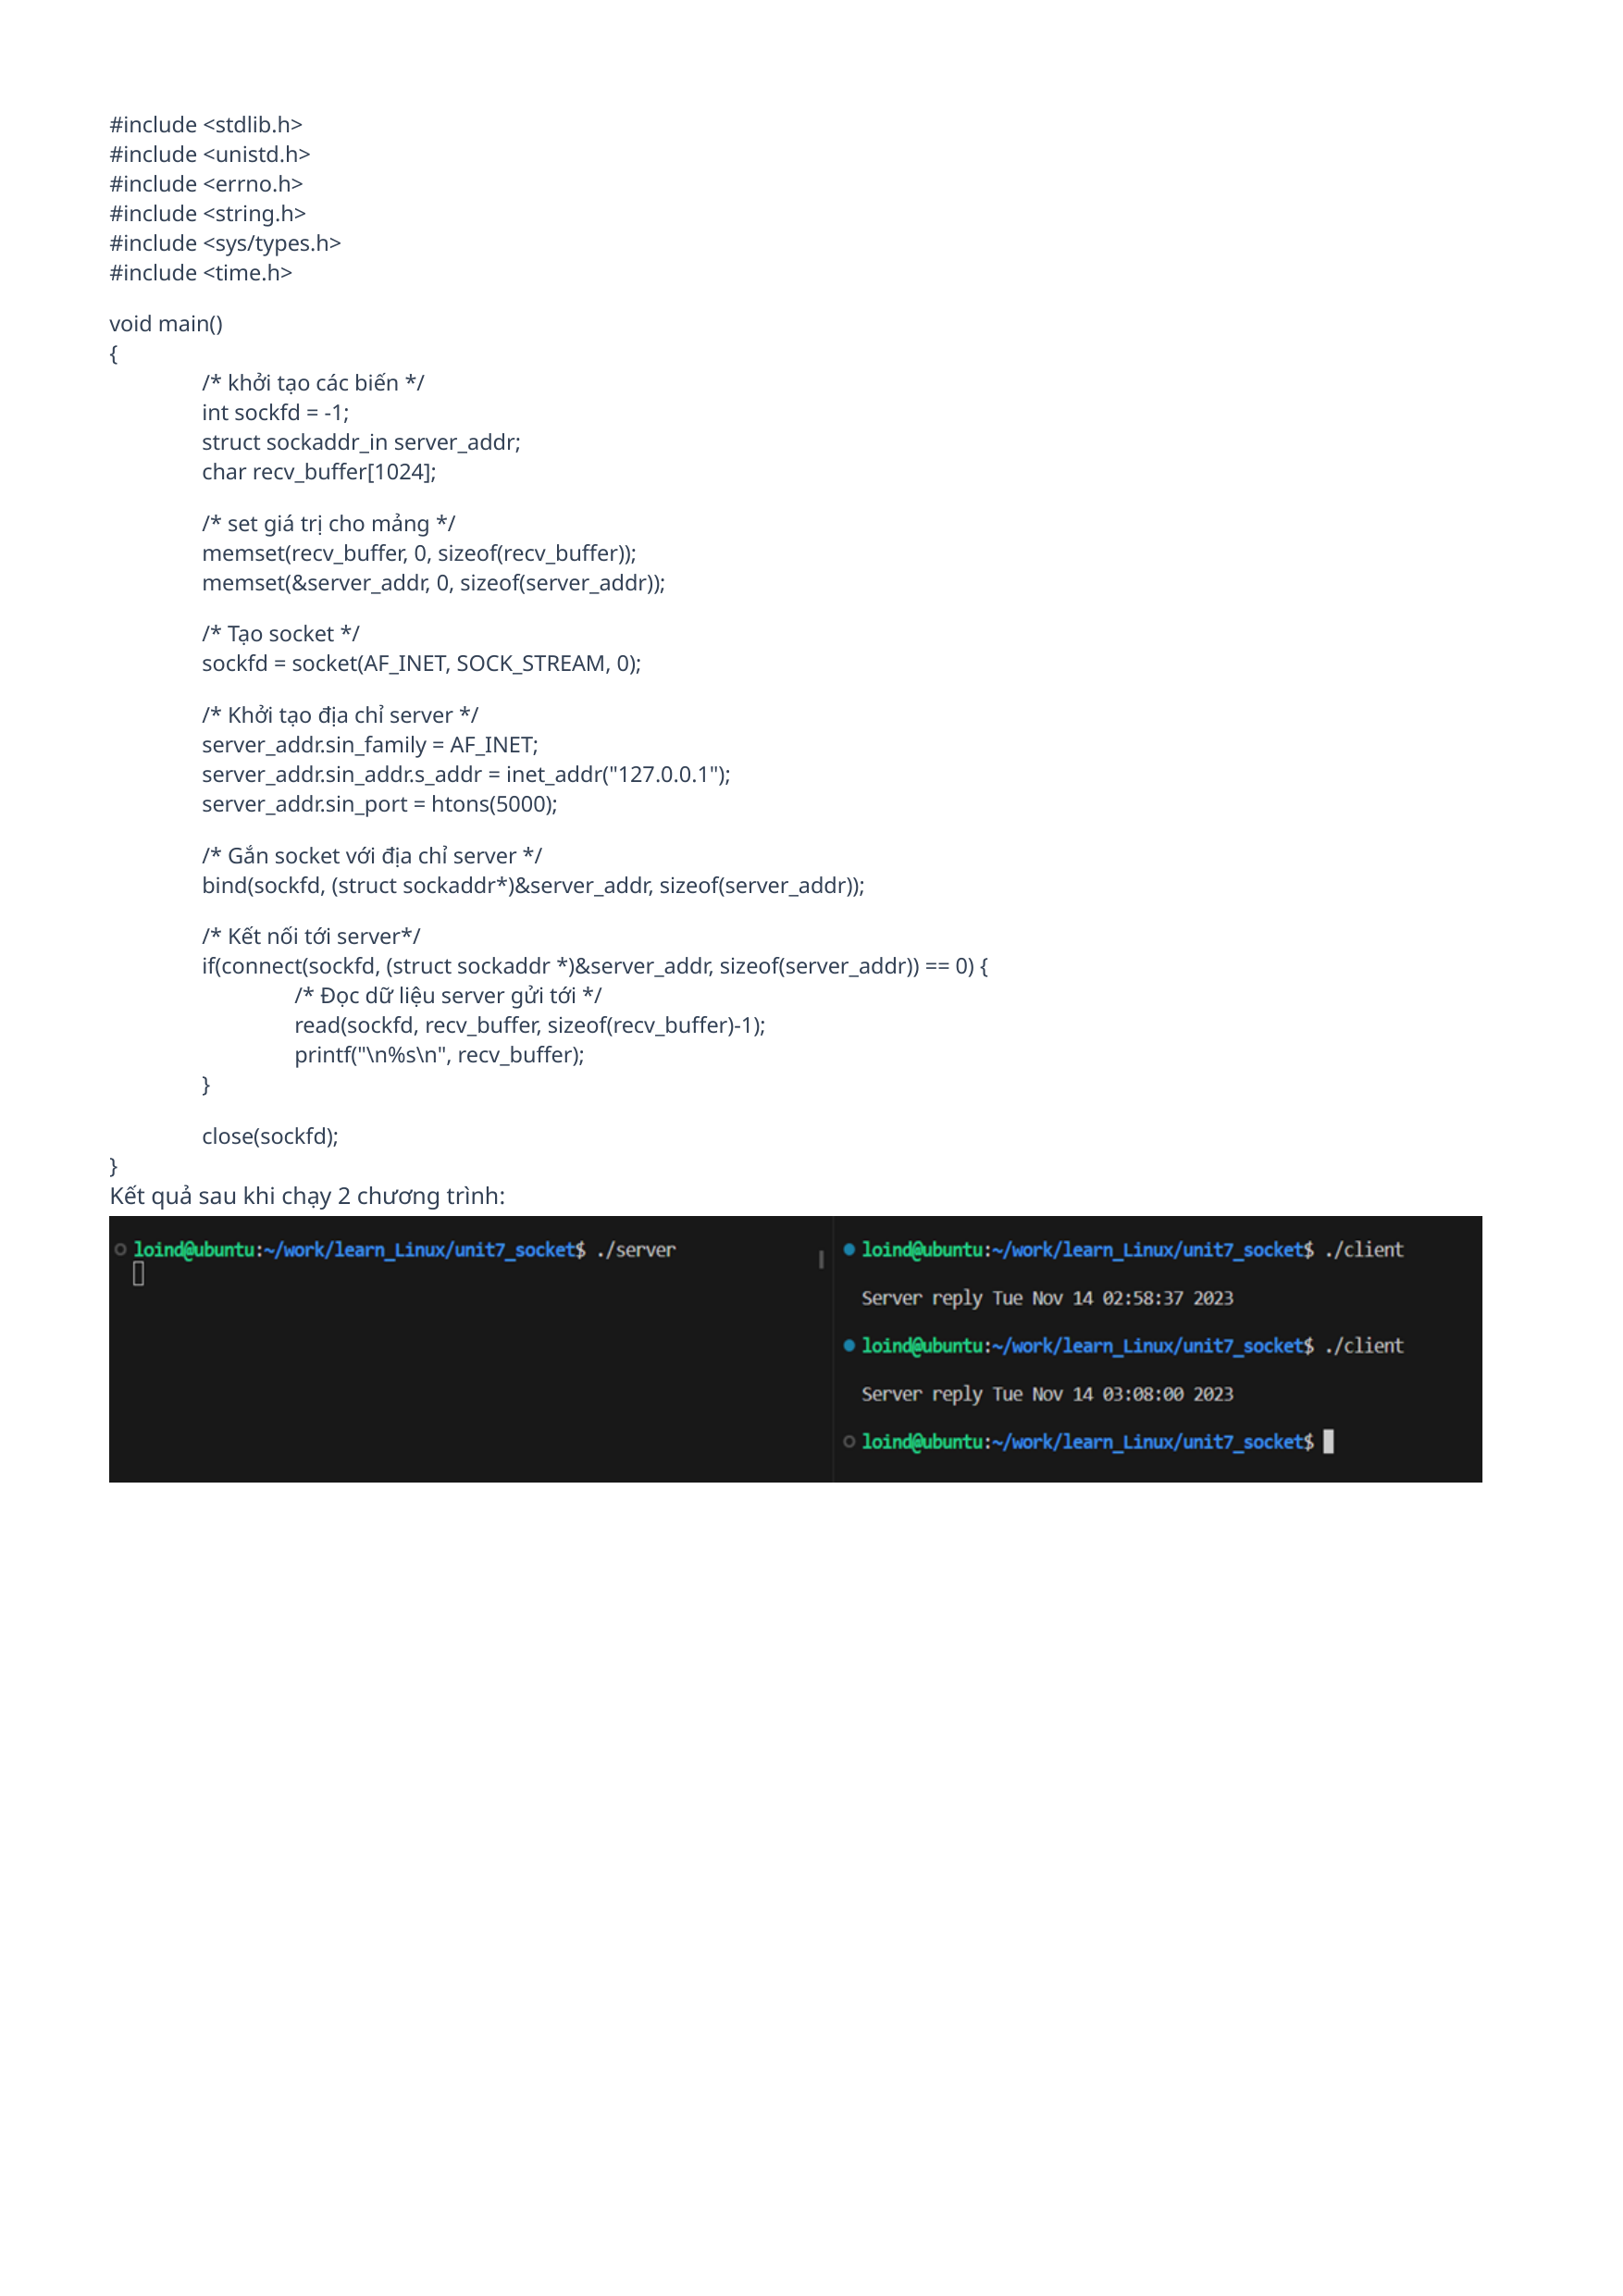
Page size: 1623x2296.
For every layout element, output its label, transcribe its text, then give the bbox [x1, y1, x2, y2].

text bind(sockfd, (struct sockaddr*)&server_addr, sizeof(server_addr)); [109, 870, 1514, 900]
text /* khởi tạo các biến */ [109, 368, 1514, 397]
text server_addr.sin_port = htons(5000); [109, 788, 1514, 818]
text #include <stdlib.h> [109, 109, 1514, 139]
text Kết quả sau khi chạy 2 chương trình: [109, 1180, 1514, 1211]
text #include <errno.h> [109, 168, 1514, 198]
picture [109, 1216, 1483, 1483]
text /* Tạo socket */ [109, 619, 1514, 649]
text /* Khởi tạo địa chỉ server */ [109, 700, 1514, 729]
text /* Đọc dữ liệu server gửi tới */ [109, 980, 1514, 1010]
text /* Gắn socket với địa chỉ server */ [109, 840, 1514, 870]
text #include <string.h> [109, 198, 1514, 228]
text { [109, 339, 1514, 368]
text } [109, 1069, 1514, 1098]
text #include <time.h> [109, 257, 1514, 287]
text server_addr.sin_family = AF_INET; [109, 729, 1514, 759]
text printf("\n%s\n", recv_buffer); [109, 1039, 1514, 1069]
text #include <unistd.h> [109, 139, 1514, 168]
text /* Kết nối tới server*/ [109, 922, 1514, 950]
text memset(recv_buffer, 0, sizeof(recv_buffer)); [109, 538, 1514, 567]
text sockfd = socket(AF_INET, SOCK_STREAM, 0); [109, 649, 1514, 678]
text memset(&server_addr, 0, sizeof(server_addr)); [109, 567, 1514, 597]
text char recv_buffer[1024]; [109, 456, 1514, 487]
text server_addr.sin_addr.s_addr = inet_addr("127.0.0.1"); [109, 759, 1514, 788]
text if(connect(sockfd, (struct sockaddr *)&server_addr, sizeof(server_addr)) == 0) { [109, 950, 1514, 980]
text #include <sys/types.h> [109, 228, 1514, 257]
text void main() [109, 309, 1514, 339]
text } [109, 1150, 1514, 1180]
text /* set giá trị cho mảng */ [109, 508, 1514, 538]
text int sockfd = -1; [109, 397, 1514, 428]
text struct sockaddr_in server_addr; [109, 428, 1514, 456]
text close(sockfd); [109, 1121, 1514, 1150]
text read(sockfd, recv_buffer, sizeof(recv_buffer)-1); [109, 1010, 1514, 1039]
